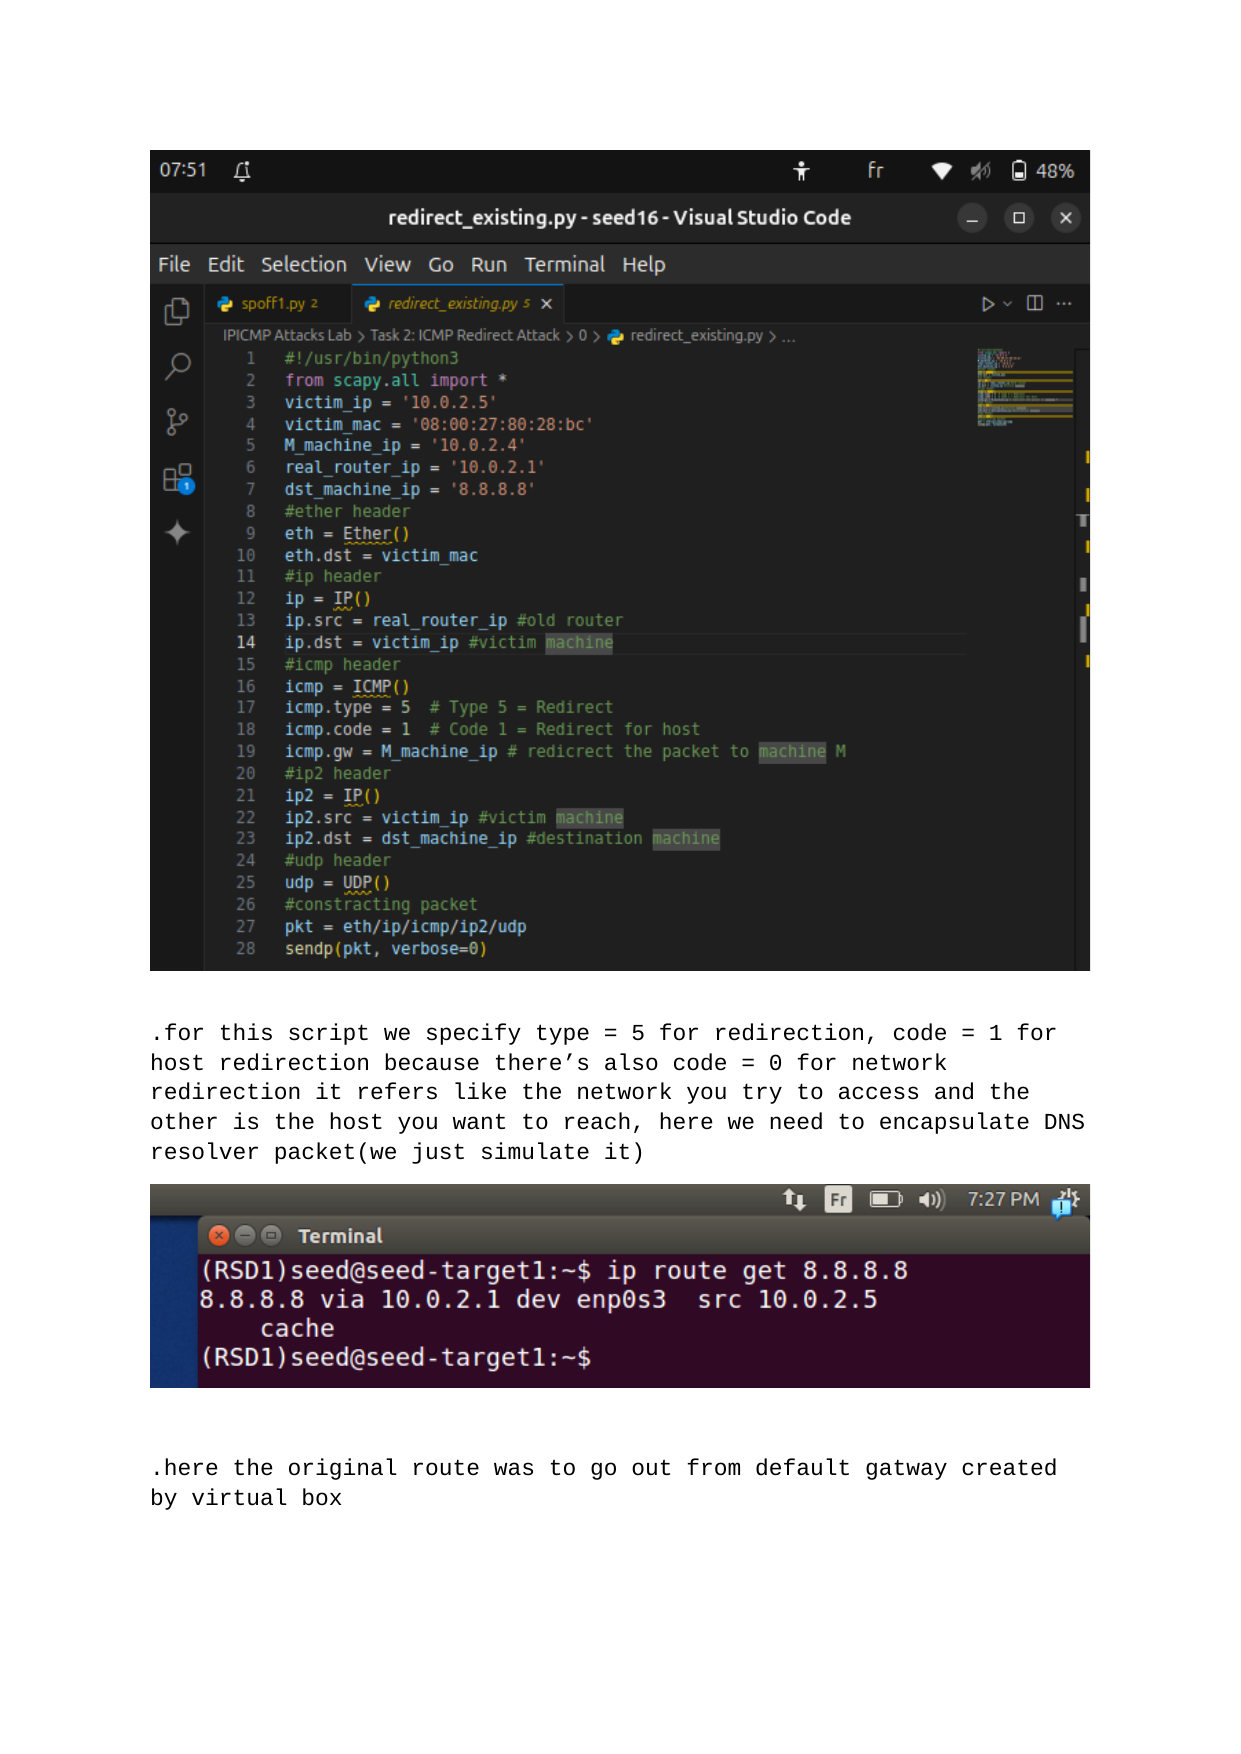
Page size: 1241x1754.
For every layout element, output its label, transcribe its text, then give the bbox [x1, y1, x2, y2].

text .for this script we specify type = 5 for redirection, code = 1 for host redirection because there’s also code = 0 for network redirection it refers like the network you try to access and the other is the host you want to reach, here we need to encapsulate DNS resolver packet(we just simulate it) [150, 1021, 1090, 1166]
picture [150, 1184, 1091, 1388]
text .here the original route was to go out from default gatway created by virtual box [150, 1456, 1090, 1512]
picture [150, 150, 1091, 971]
